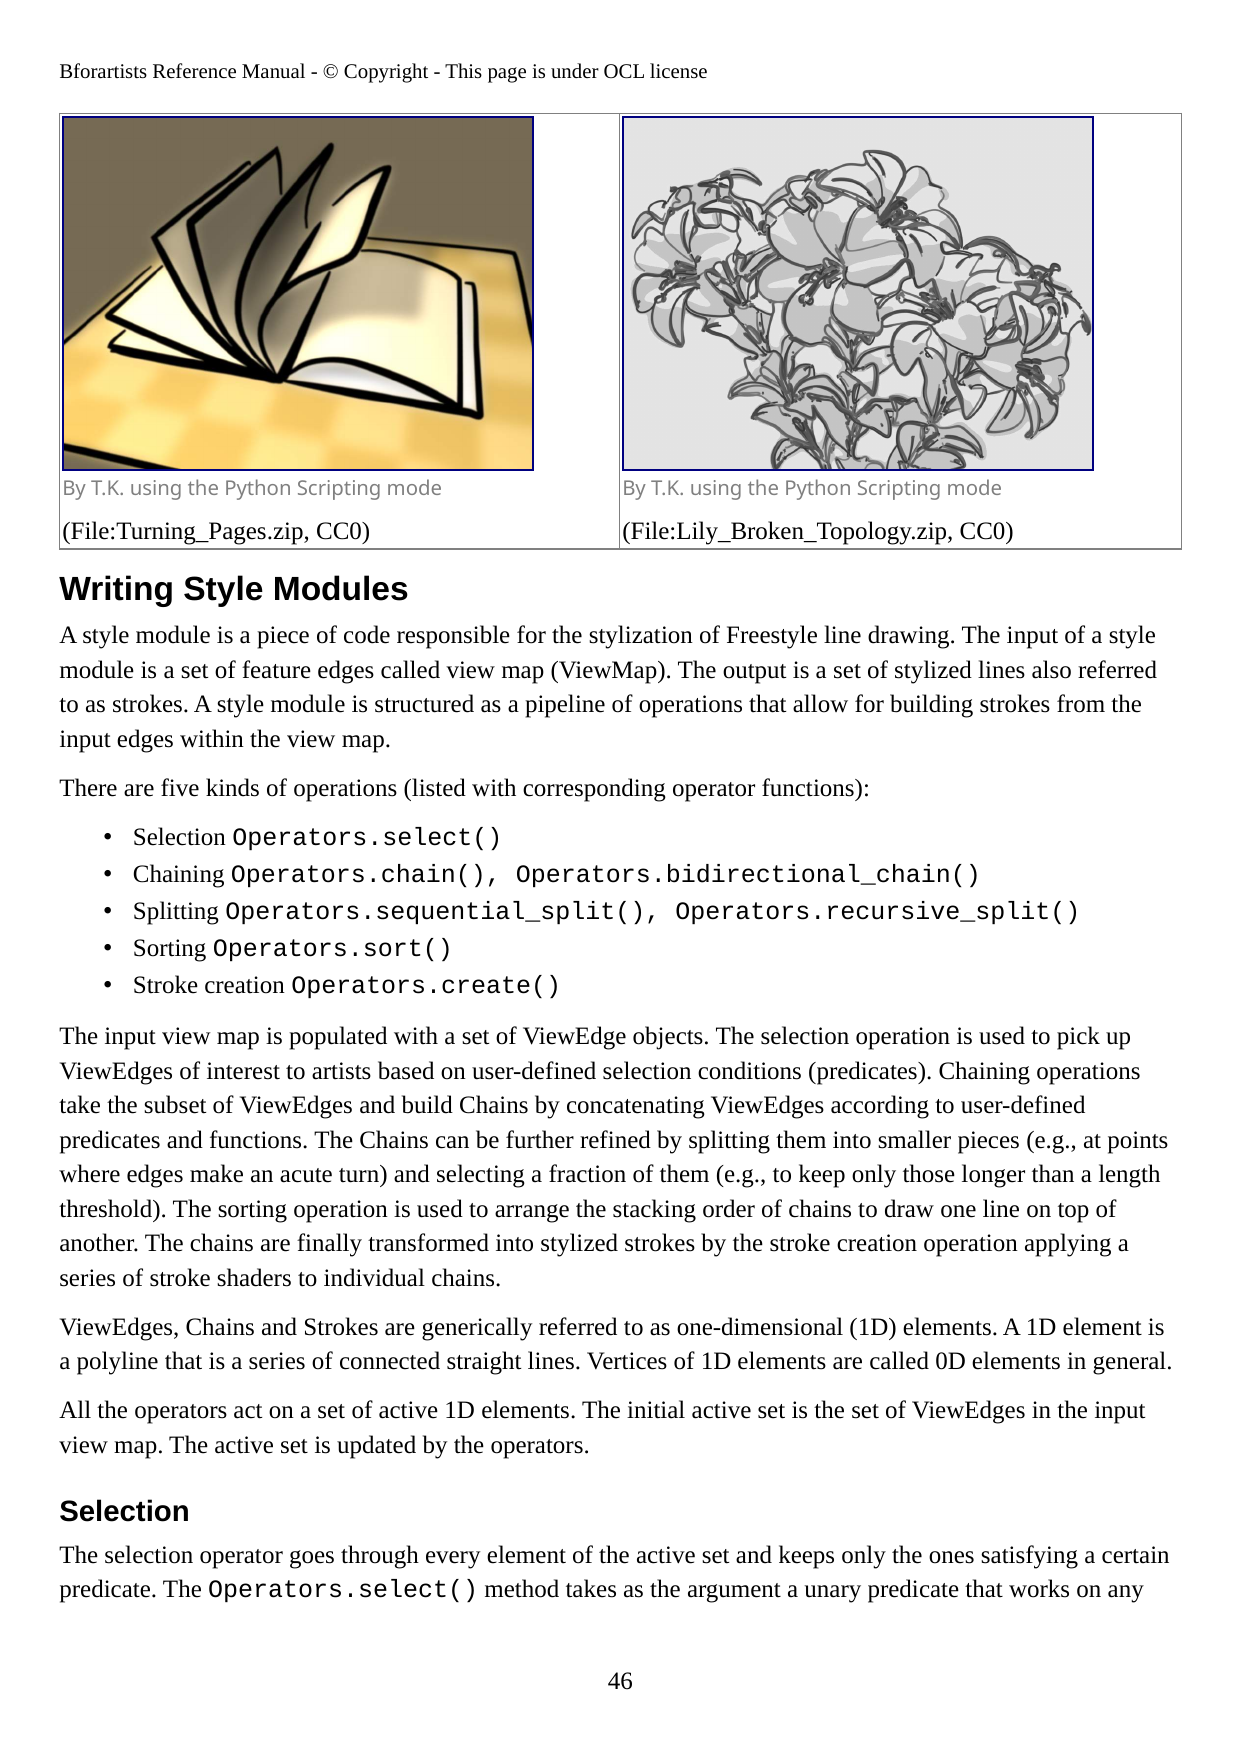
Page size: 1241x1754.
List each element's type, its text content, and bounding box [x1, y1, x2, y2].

table_header By T.K. using the Python Scripting mode (File:Turning_Pages.zip, CC0) [60, 114, 619, 548]
list Selection Operators.select() [103, 822, 1181, 853]
text The input view map is populated with a set of ViewEdge objects. The selection operation is used to pick up ViewEdges of interest to artists based on user-defined selection conditions (predicates). Chaining operations take the subset of ViewEdges and build Chains by concatenating ViewEdges according to user-defined predicates and functions. The Chains can be further refined by splitting them into smaller pieces (e.g., at points where edges make an acute turn) and selecting a fraction of them (e.g., to keep only those longer than a length threshold). The sorting operation is used to arrange the stacking order of chains to draw one line on top of another. The chains are finally transformed into stylized strokes by the stroke creation operation applying a series of stroke shaders to individual chains. [59, 1021, 1181, 1292]
text ViewEdges, Chains and Strokes are generically referred to as one-dimensional (1D) elements. A 1D element is a polyline that is a series of connected straight lines. Vertices of 1D elements are called 0D elements in general. [59, 1312, 1181, 1375]
list Splitting Operators.sequential_split(), Operators.recursive_split() [103, 896, 1181, 927]
subtitle Writing Style Modules [59, 569, 1181, 608]
text All the operators act on a set of active 1D elements. The initial active set is the set of ViewEdges in the input view map. The active set is updated by the operators. [59, 1395, 1181, 1459]
table_header By T.K. using the Python Scripting mode (File:Lily_Broken_Topology.zip, CC0) [620, 114, 1181, 548]
list Sorting Operators.sort() [103, 933, 1181, 964]
list Chaining Operators.chain(), Operators.bidirectional_chain() [103, 859, 1181, 890]
subtitle Selection [59, 1493, 1181, 1527]
text The selection operator goes through every element of the active set and keeps only the ones satisfying a certain predicate. The Operators.select() method takes as the argument a unary predicate that works on any [59, 1540, 1181, 1605]
list Stroke creation Operators.create() [103, 970, 1181, 1001]
text A style module is a piece of code responsible for the stylization of Freestyle line drawing. The input of a style module is a set of feature edges called view map (ViewMap). The output is a set of stylized lines also referred to as strokes. A style module is structured as a pipeline of operations that allow for building strokes from the input edges within the view map. [59, 620, 1181, 753]
text There are five kinds of operations (listed with corresponding operator functions): [59, 773, 1181, 802]
picture [624, 118, 1092, 469]
picture [64, 118, 532, 469]
